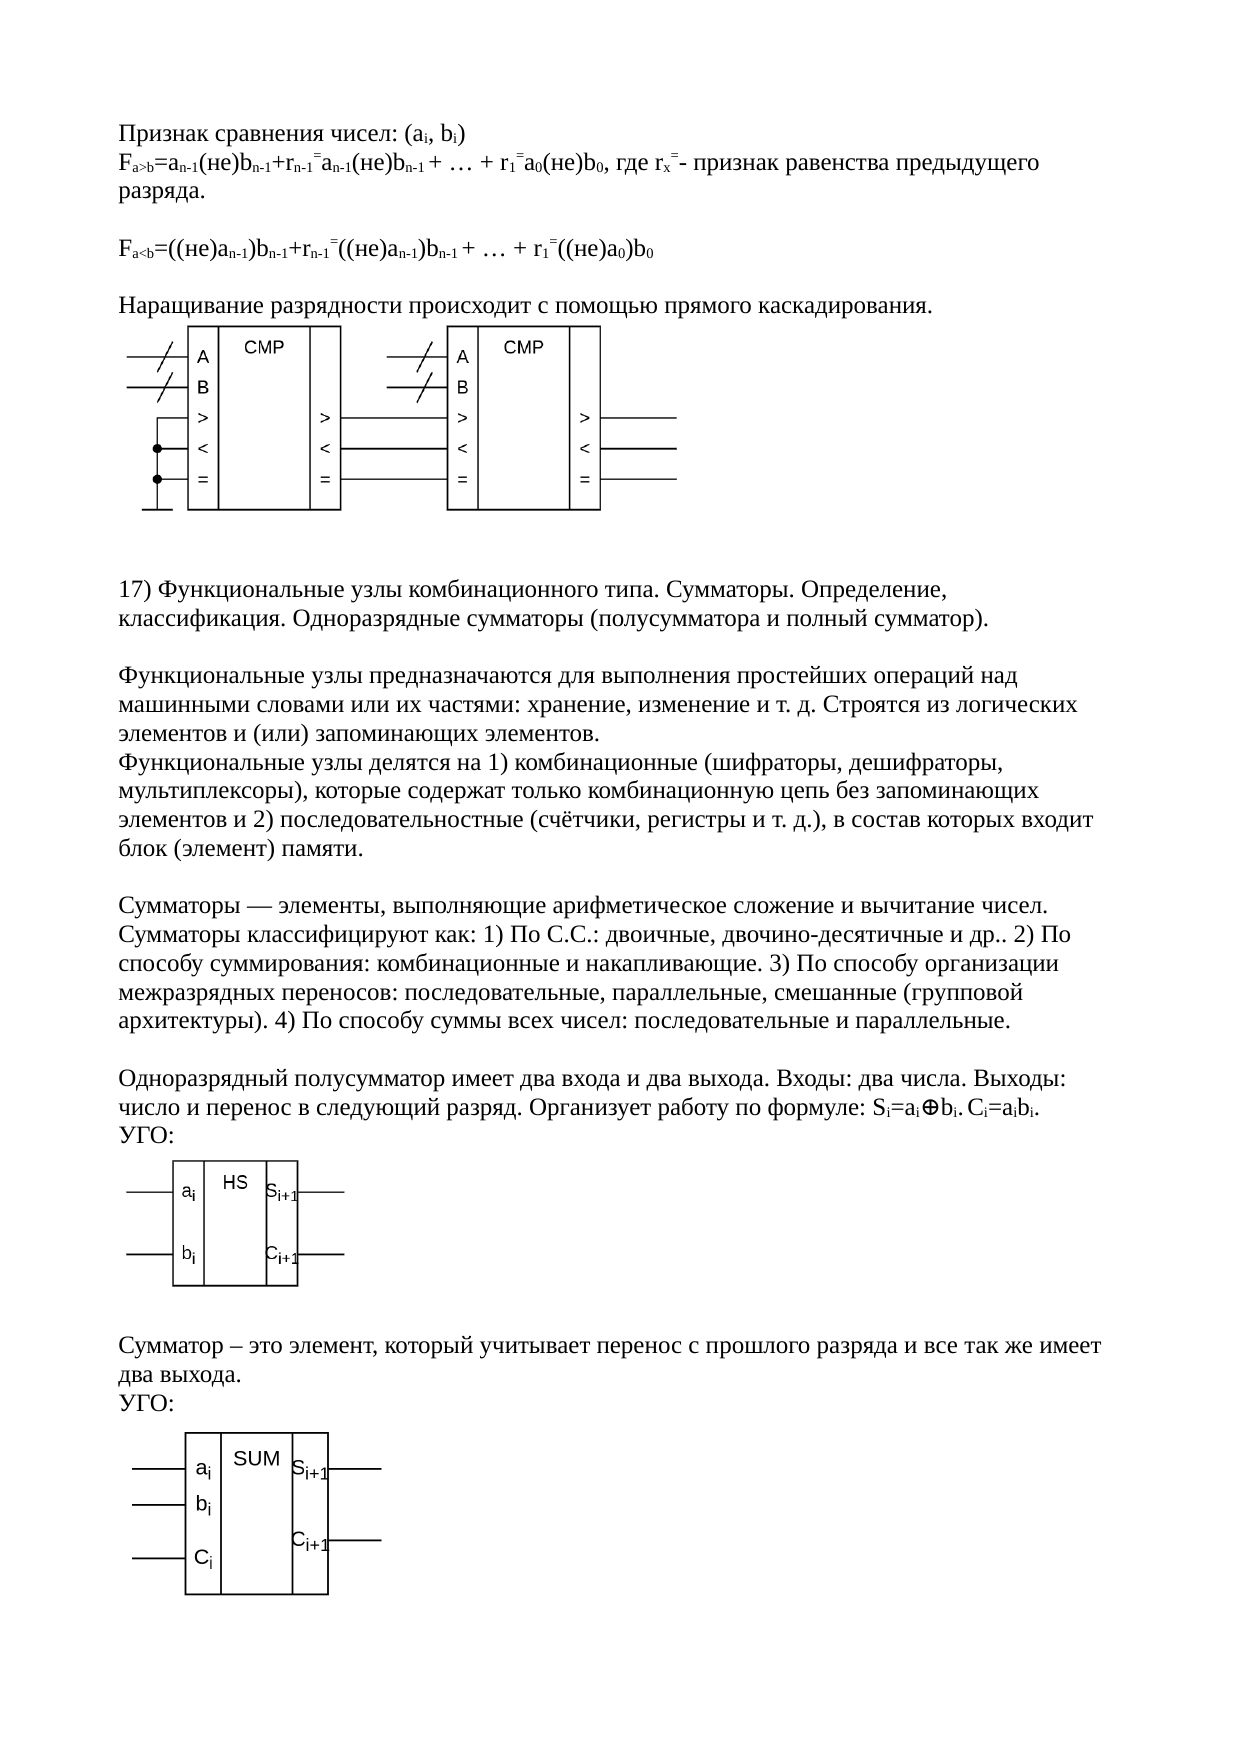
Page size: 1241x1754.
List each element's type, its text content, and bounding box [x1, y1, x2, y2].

text Fa>b=an-1(не)bn-1+rn-1=an-1(не)bn-1 + … + r1=a0(не)b0, где rx=- признак равенства предыдущего разряда. [118, 147, 1122, 204]
picture [118, 1416, 397, 1620]
text Наращивание разрядности происходит с помощью прямого каскадирования. [118, 291, 1122, 319]
text УГО: [118, 1121, 1122, 1149]
text Функциональные узлы делятся на 1) комбинационные (шифраторы, дешифраторы, мультиплексоры), которые содержат только комбинационную цепь без запоминающих элементов и 2) последовательностные (счётчики, регистры и т. д.), в состав которых входит блок (элемент) памяти. [118, 747, 1122, 862]
picture [118, 1149, 353, 1302]
text Признак сравнения чисел: (ai, bi) [118, 118, 1122, 147]
text Функциональные узлы предназначаются для выполнения простейших операций над машинными словами или их частями: хранение, изменение и т. д. Строятся из логических элементов и (или) запоминающих элементов. [118, 661, 1122, 747]
text 17) Функциональные узлы комбинационного типа. Сумматоры. Определение, классификация. Одноразрядные сумматоры (полусумматора и полный сумматор). [118, 574, 1122, 632]
picture [118, 319, 679, 517]
text Сумматор – это элемент, который учитывает перенос с прошлого разряда и все так же имеет два выхода. [118, 1330, 1122, 1388]
text Одноразрядный полусумматор имеет два входа и два выхода. Входы: два числа. Выходы: число и перенос в следующий разряд. Организует работу по формуле: Si=ai⊕bi. Ci=aibi. [118, 1063, 1122, 1121]
text Fa<b=((не)an-1)bn-1+rn-1=((не)an-1)bn-1 + … + r1=((не)a0)b0 [118, 233, 1122, 262]
text УГО: [118, 1388, 1122, 1416]
text Сумматоры — элементы, выполняющие арифметическое сложение и вычитание чисел. Сумматоры классифицируют как: 1) По С.С.: двоичные, двочино-десятичные и др.. 2) По способу суммирования: комбинационные и накапливающие. 3) По способу организации межразрядных переносов: последовательные, параллельные, смешанные (групповой архитектуры). 4) По способу суммы всех чисел: последовательные и параллельные. [118, 891, 1122, 1034]
